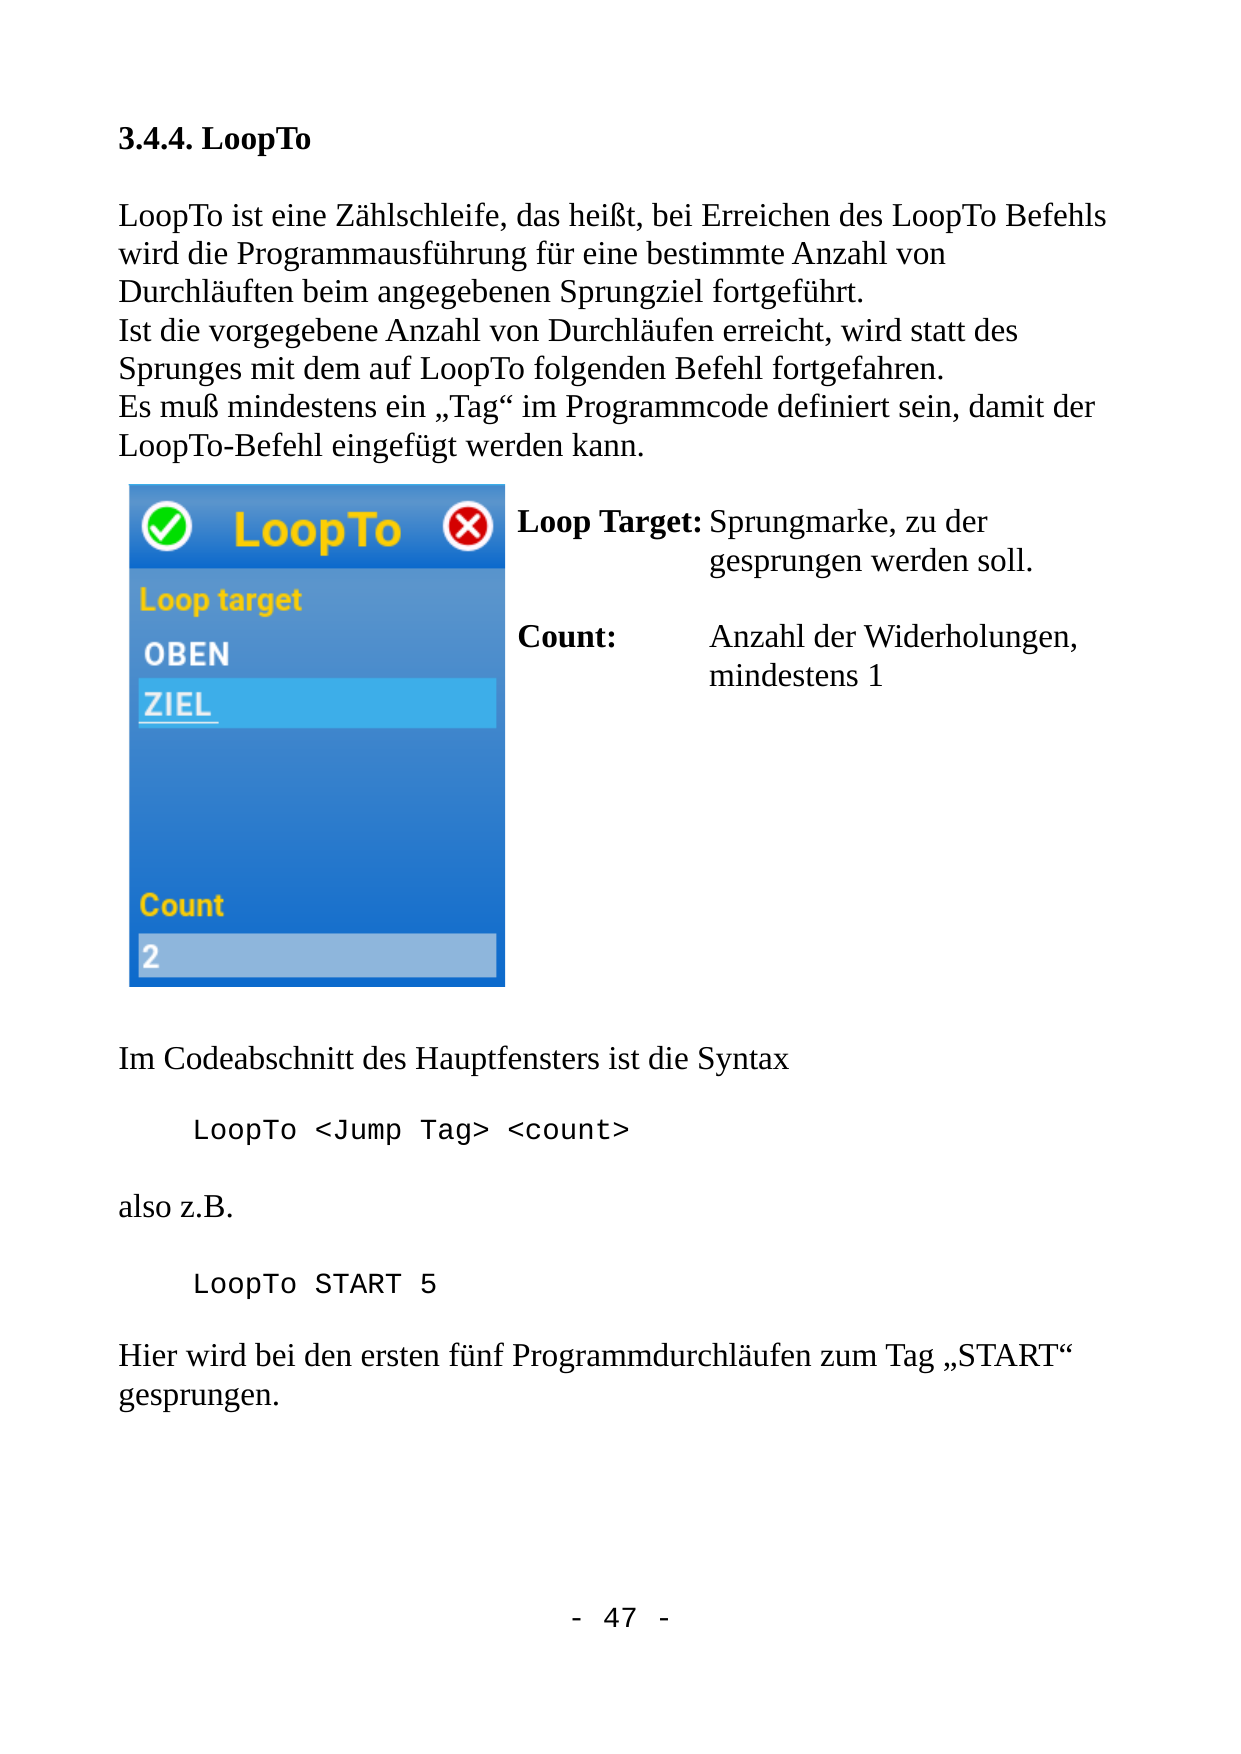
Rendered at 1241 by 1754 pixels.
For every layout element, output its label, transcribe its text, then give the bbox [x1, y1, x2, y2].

text 3.4.4. LoopTo [118, 118, 1122, 156]
text Hier wird bei den ersten fünf Programmdurchläufen zum Tag „START“ gesprungen. [118, 1336, 1122, 1412]
text Es muß mindestens ein „Tag“ im Programmcode definiert sein, damit der LoopTo-Befehl eingefügt werden kann. [118, 386, 1122, 463]
text LoopTo <Jump Tag> <count> [118, 1115, 1122, 1148]
text Count: Anzahl der Widerholungen, mindestens 1 [506, 616, 1122, 693]
text Im Codeabschnitt des Hauptfensters ist die Syntax [118, 1038, 1122, 1076]
text also z.B. [118, 1186, 1122, 1224]
text LoopTo ist eine Zählschleife, das heißt, bei Erreichen des LoopTo Befehls wird die Programmausführung für eine bestimmte Anzahl von Durchläuften beim angegebenen Sprungziel fortgeführt. [118, 195, 1122, 310]
text LoopTo START 5 [118, 1263, 1122, 1303]
text Ist die vorgegebene Anzahl von Durchläufen erreicht, wird statt des Sprunges mit dem auf LoopTo folgenden Befehl fortgefahren. [118, 310, 1122, 386]
picture [128, 484, 506, 987]
text Loop Target: Sprungmarke, zu der gesprungen werden soll. [506, 501, 1122, 578]
